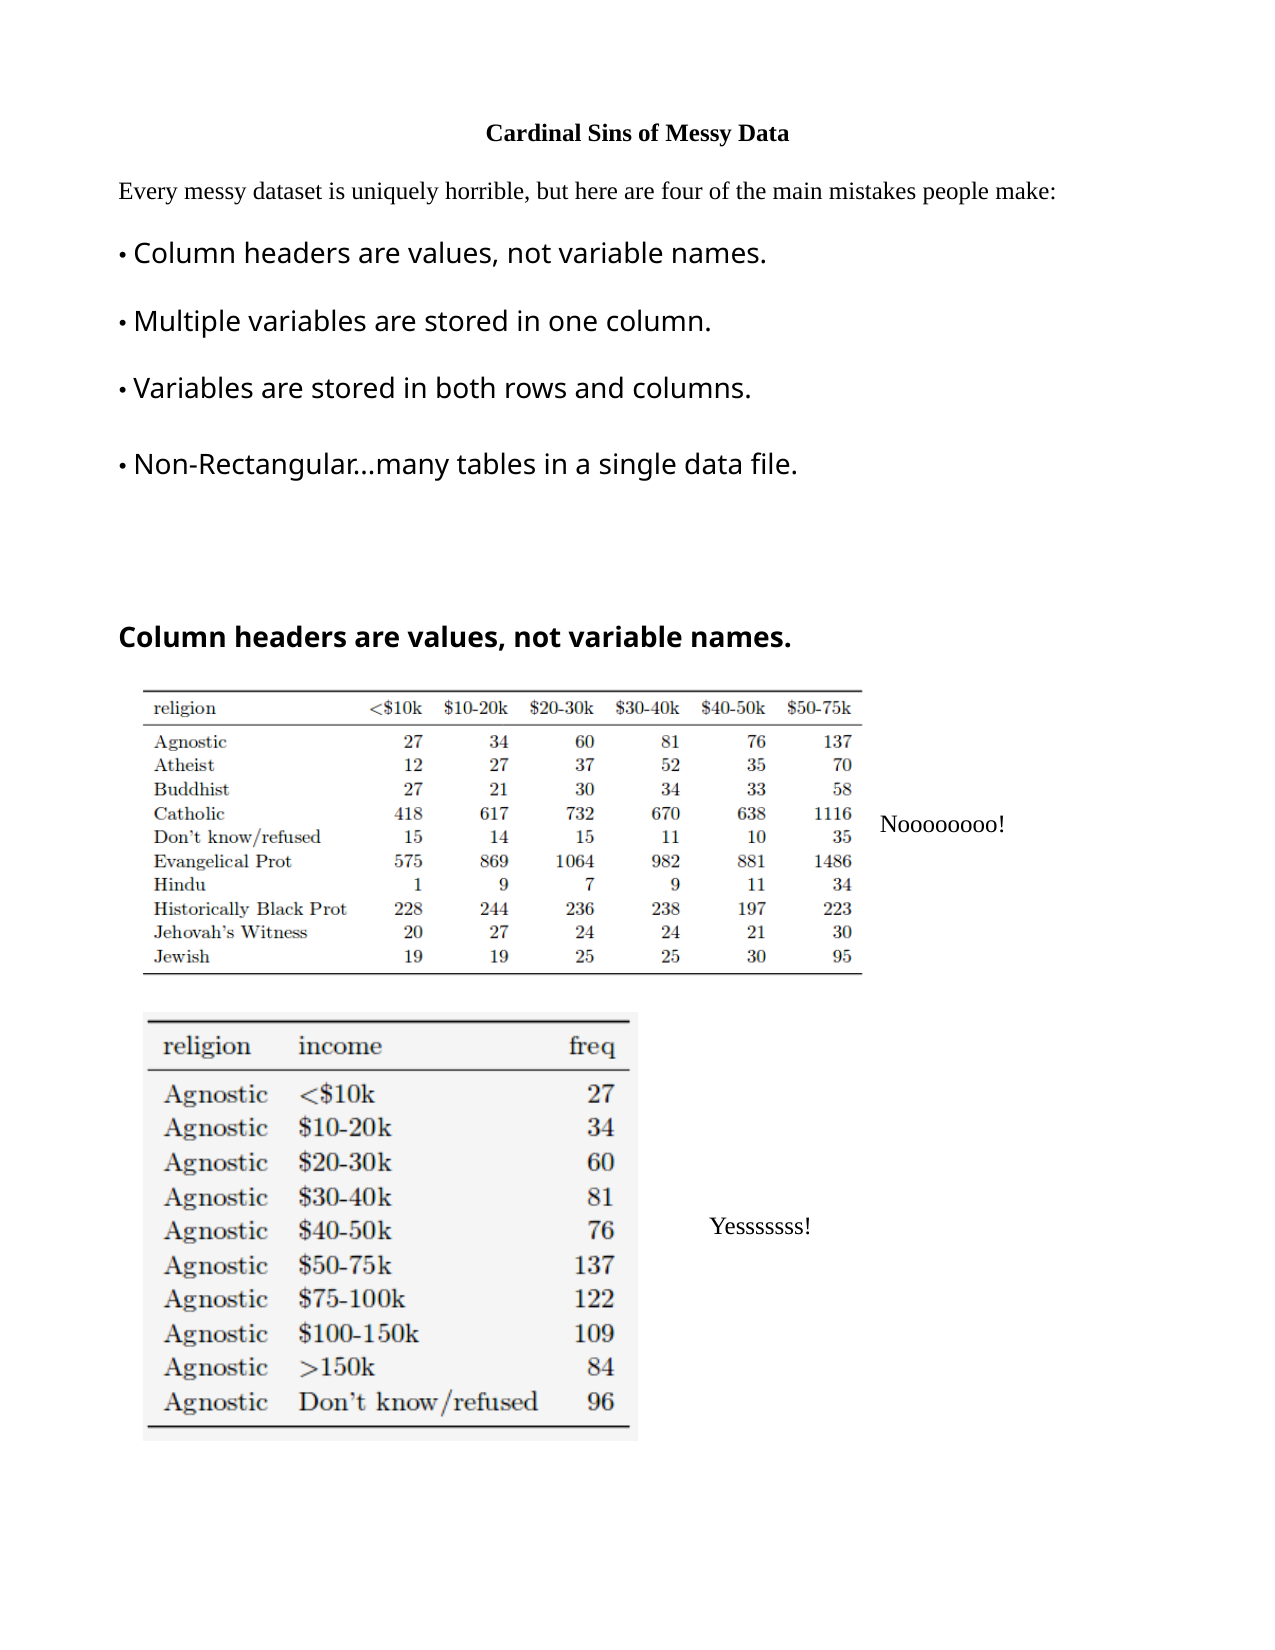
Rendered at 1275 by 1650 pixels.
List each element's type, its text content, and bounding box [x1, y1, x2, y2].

text Yesssssss! [638, 1211, 1157, 1240]
text Noooooooo! [874, 809, 1157, 838]
picture [142, 1012, 638, 1441]
text • Column headers are values, not variable names. [118, 234, 1157, 272]
text [118, 1211, 142, 1240]
picture [126, 678, 874, 989]
text Column headers are values, not variable names. [118, 617, 1157, 656]
text Every messy dataset is uniquely horrible, but here are four of the main mistakes people make: [118, 176, 1157, 205]
text • Non-Rectangular...many tables in a single data file. [118, 445, 1157, 483]
text • Multiple variables are stored in one column. [118, 301, 1157, 339]
text • Variables are stored in both rows and columns. [118, 368, 1157, 406]
text [118, 809, 126, 838]
